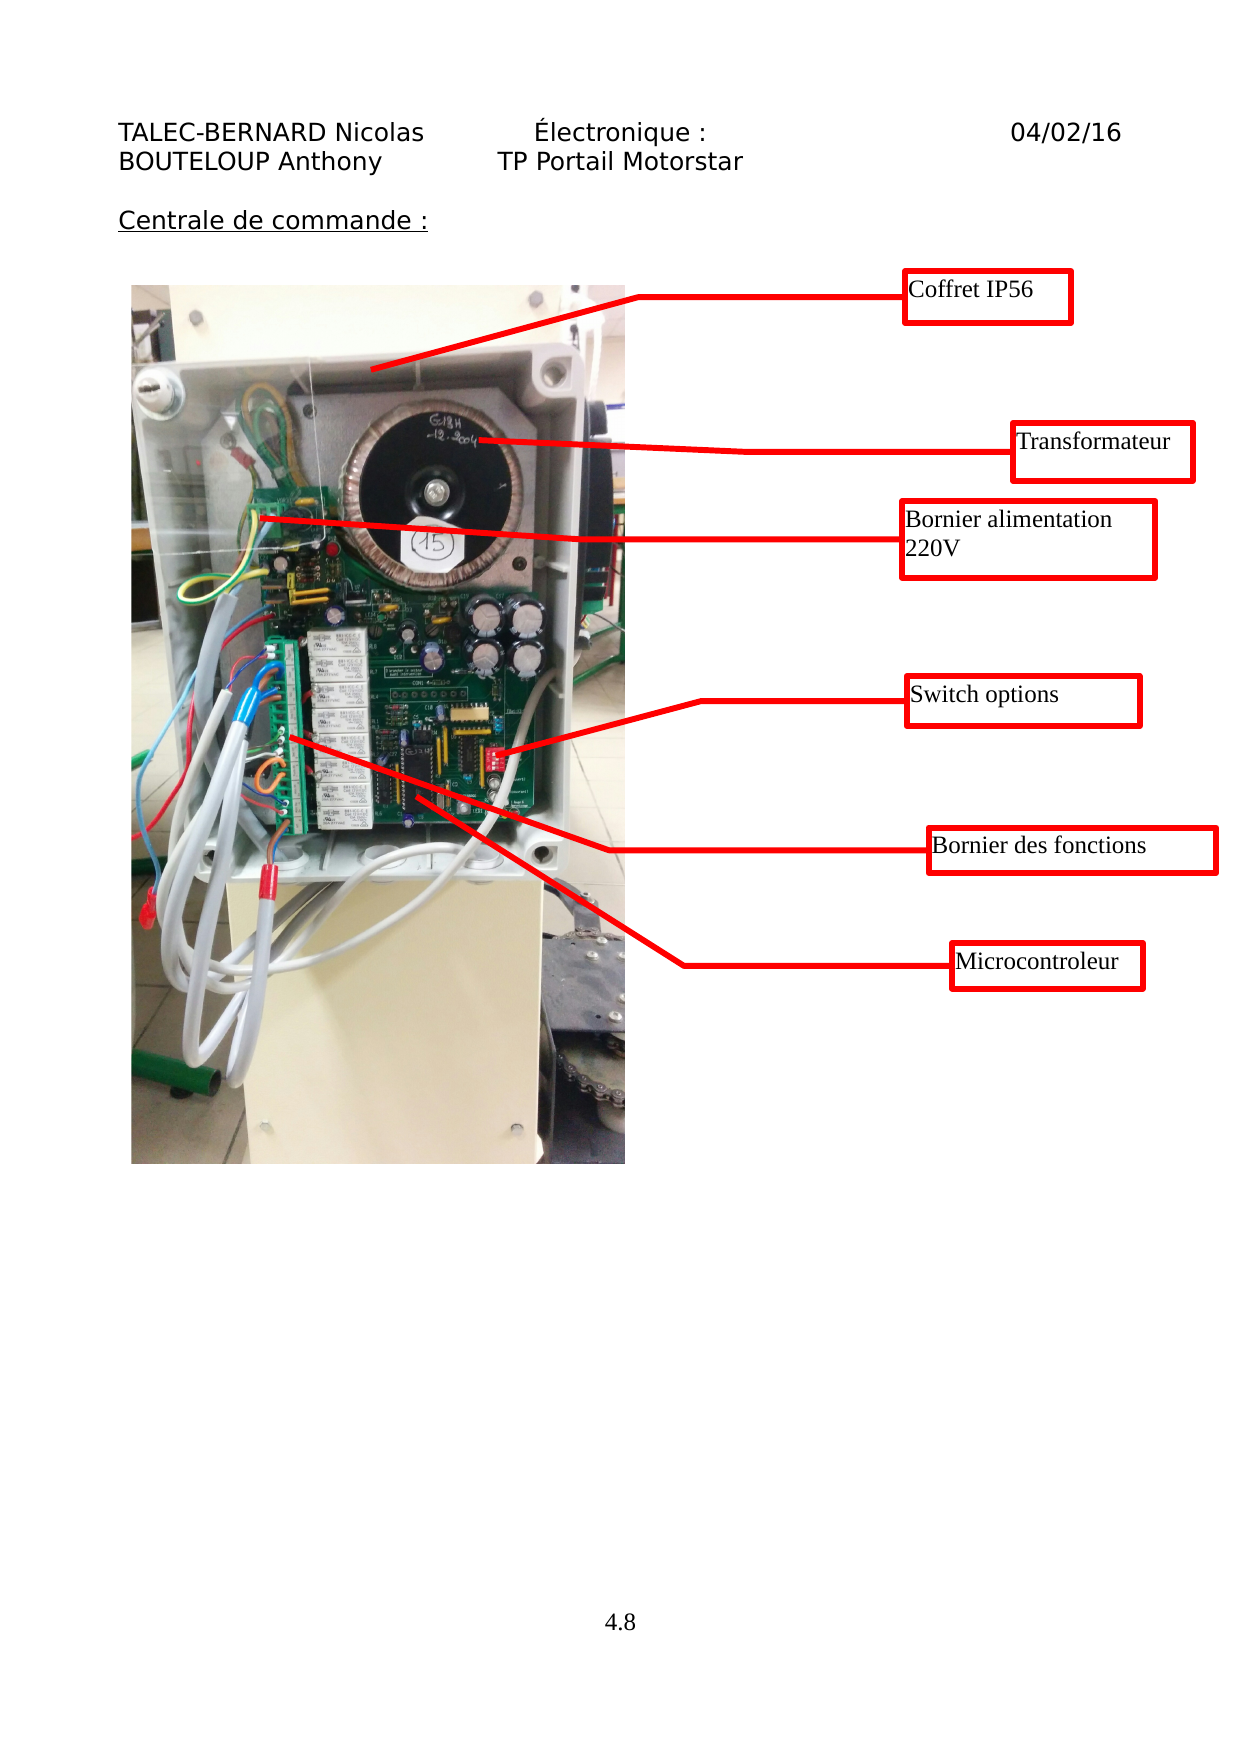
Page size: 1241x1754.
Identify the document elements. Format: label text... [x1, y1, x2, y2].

picture [131, 285, 625, 1164]
text Centrale de commande : [118, 206, 1122, 235]
